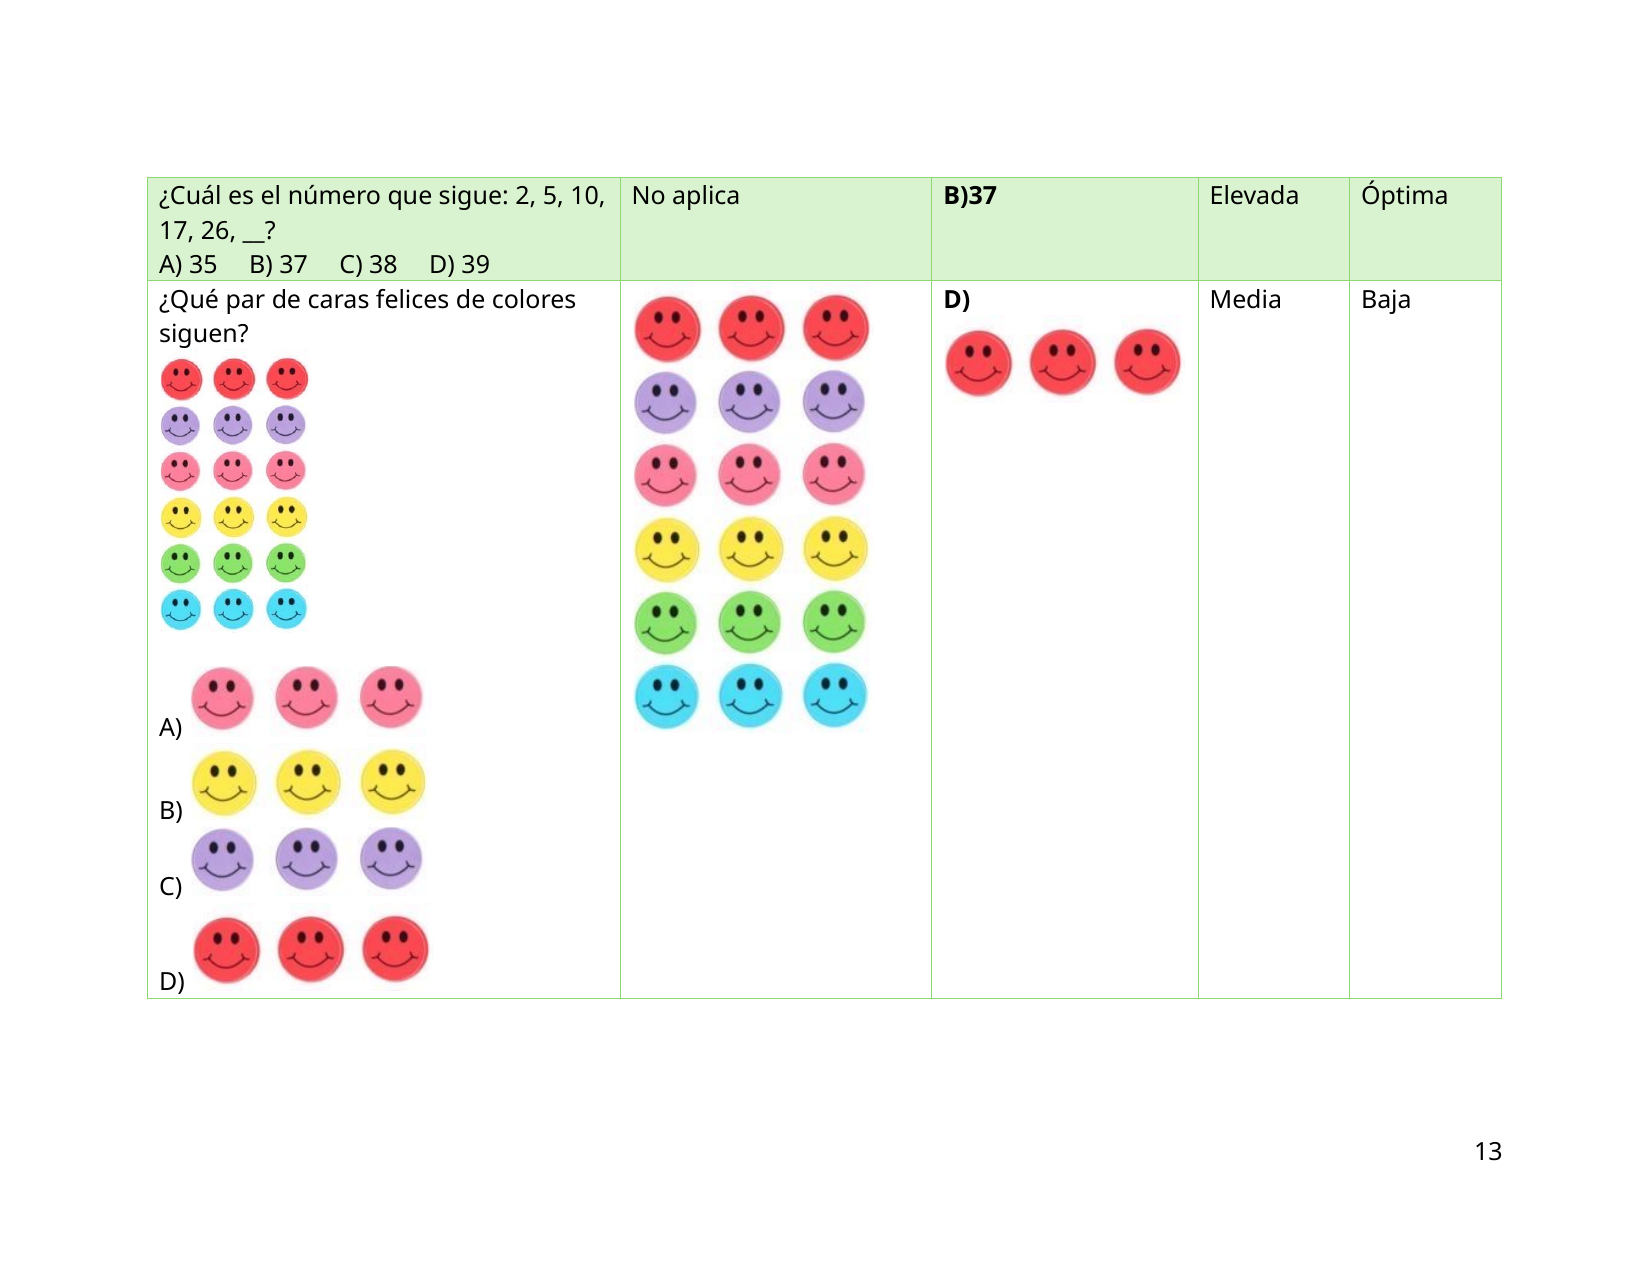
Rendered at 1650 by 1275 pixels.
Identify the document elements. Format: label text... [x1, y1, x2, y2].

table_cell [621, 281, 931, 998]
picture [631, 281, 874, 733]
table_cell Baja [1350, 281, 1501, 998]
table_cell Óptima [1350, 178, 1501, 280]
table_cell ¿Cuál es el número que sigue: 2, 5, 10, 17, 26, __? A) 35 B) 37 C) 38 D) 39 [148, 178, 620, 280]
table_cell D) [932, 281, 1198, 998]
table_cell B)37 [932, 178, 1198, 280]
picture [158, 349, 311, 633]
table_cell Media [1199, 281, 1349, 998]
table_cell Elevada [1199, 178, 1349, 280]
table_cell ¿Qué par de caras felices de colores siguen? A) B) C) D) [148, 281, 620, 998]
table_cell No aplica [621, 178, 931, 280]
picture [189, 743, 432, 791]
picture [188, 666, 432, 697]
picture [188, 827, 432, 844]
